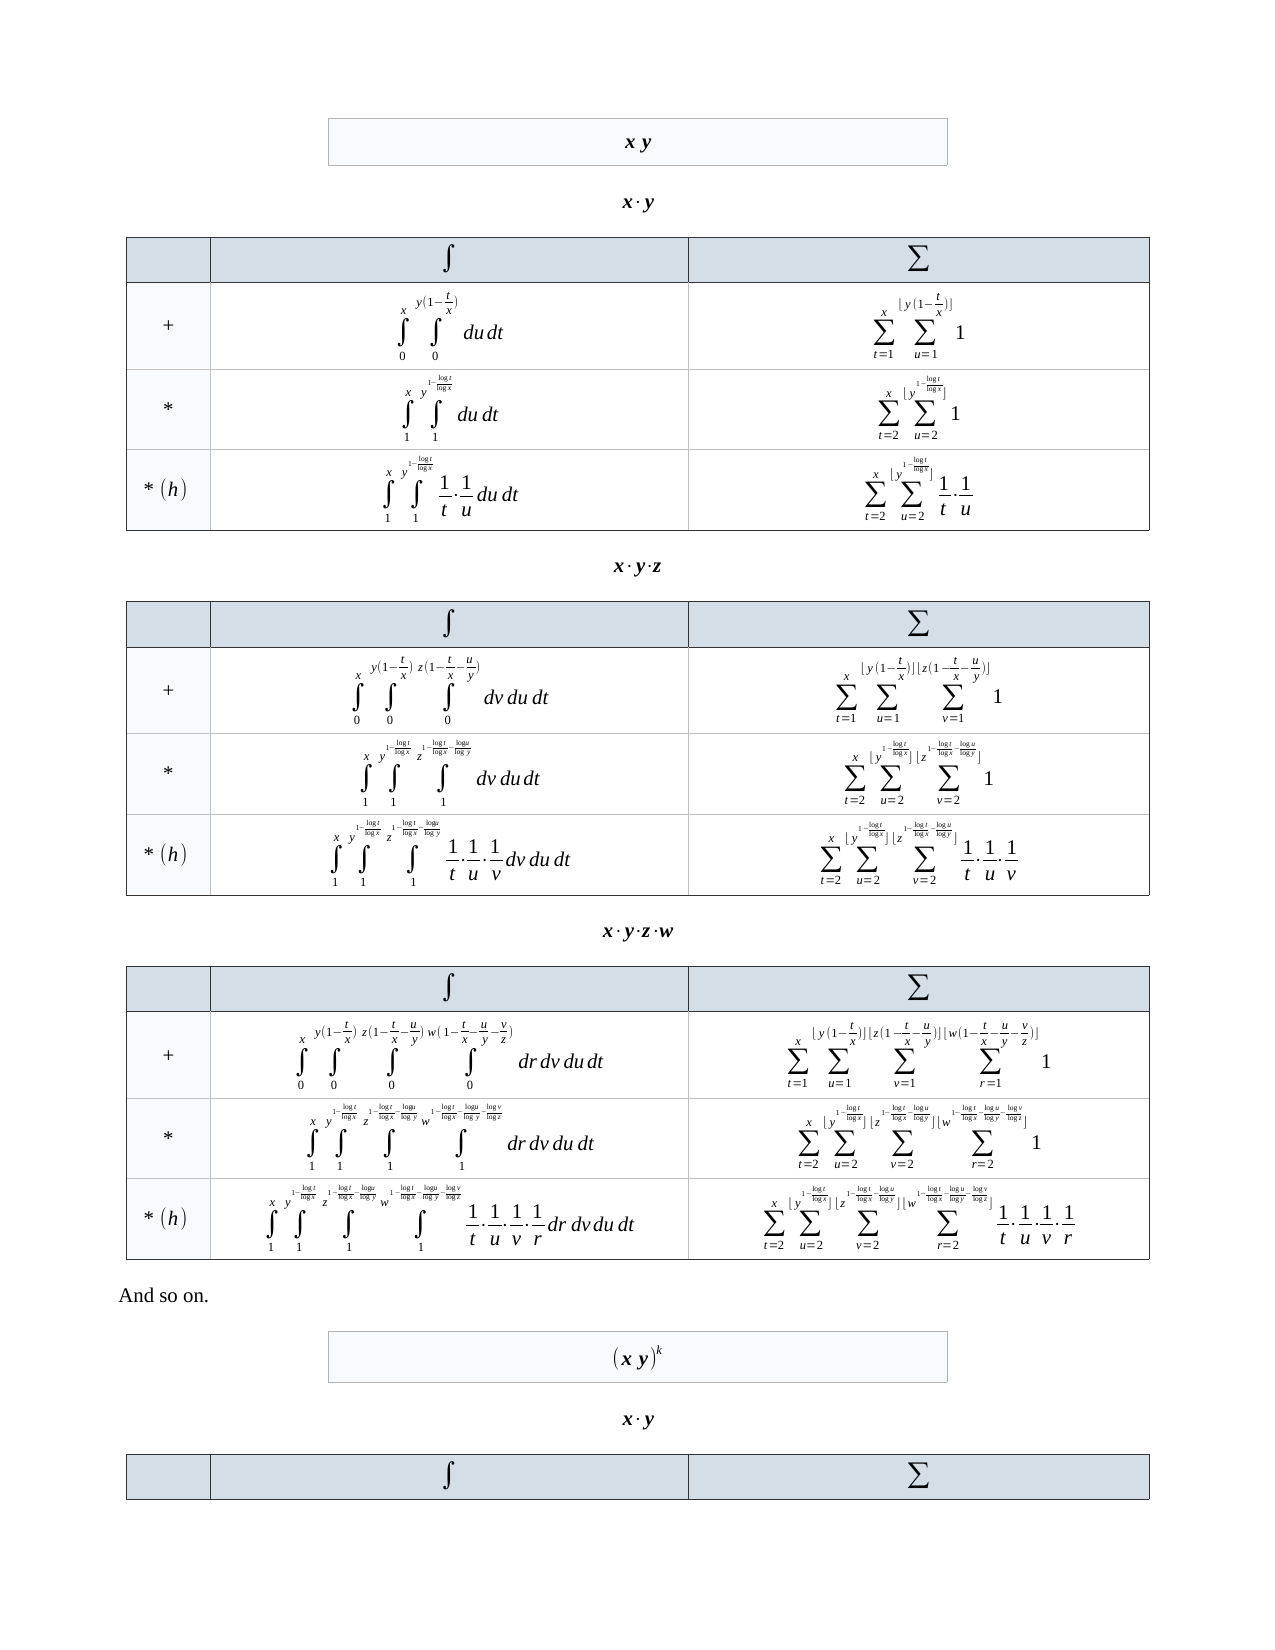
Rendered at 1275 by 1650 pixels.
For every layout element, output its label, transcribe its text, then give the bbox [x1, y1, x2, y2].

table_header [211, 602, 688, 647]
table_header [127, 967, 210, 1011]
table_header [127, 1455, 210, 1499]
table_cell + [127, 283, 210, 368]
table_cell * [127, 1179, 210, 1259]
table_header [127, 602, 210, 647]
table_cell * [127, 734, 210, 814]
table_cell [689, 370, 1149, 449]
table_cell * [127, 1099, 210, 1178]
table_header [689, 238, 1149, 282]
table_cell [211, 1012, 688, 1098]
table_cell [211, 815, 688, 894]
table_header [689, 967, 1149, 1011]
table_cell [689, 1179, 1149, 1259]
table_cell + [127, 1012, 210, 1098]
table_header [211, 967, 688, 1011]
table_header [689, 602, 1149, 647]
table_cell [689, 1099, 1149, 1178]
table_cell * [127, 815, 210, 894]
table_header [127, 238, 210, 282]
table_cell [689, 1012, 1149, 1098]
text And so on. [118, 1283, 1157, 1307]
table_header [211, 1455, 688, 1499]
table_header [689, 1455, 1149, 1499]
table_cell [689, 815, 1149, 894]
table_cell * [127, 450, 210, 530]
table_cell [211, 450, 688, 530]
table_cell + [127, 648, 210, 733]
table_cell [689, 648, 1149, 733]
table_cell [689, 450, 1149, 530]
table_header [211, 238, 688, 282]
table_cell [211, 1099, 688, 1178]
table_cell * [127, 370, 210, 449]
table_cell [211, 648, 688, 733]
table_cell [211, 1179, 688, 1259]
table_cell [211, 734, 688, 814]
table_cell [211, 370, 688, 449]
table_cell [689, 283, 1149, 368]
table_cell [211, 283, 688, 368]
table_cell [689, 734, 1149, 814]
